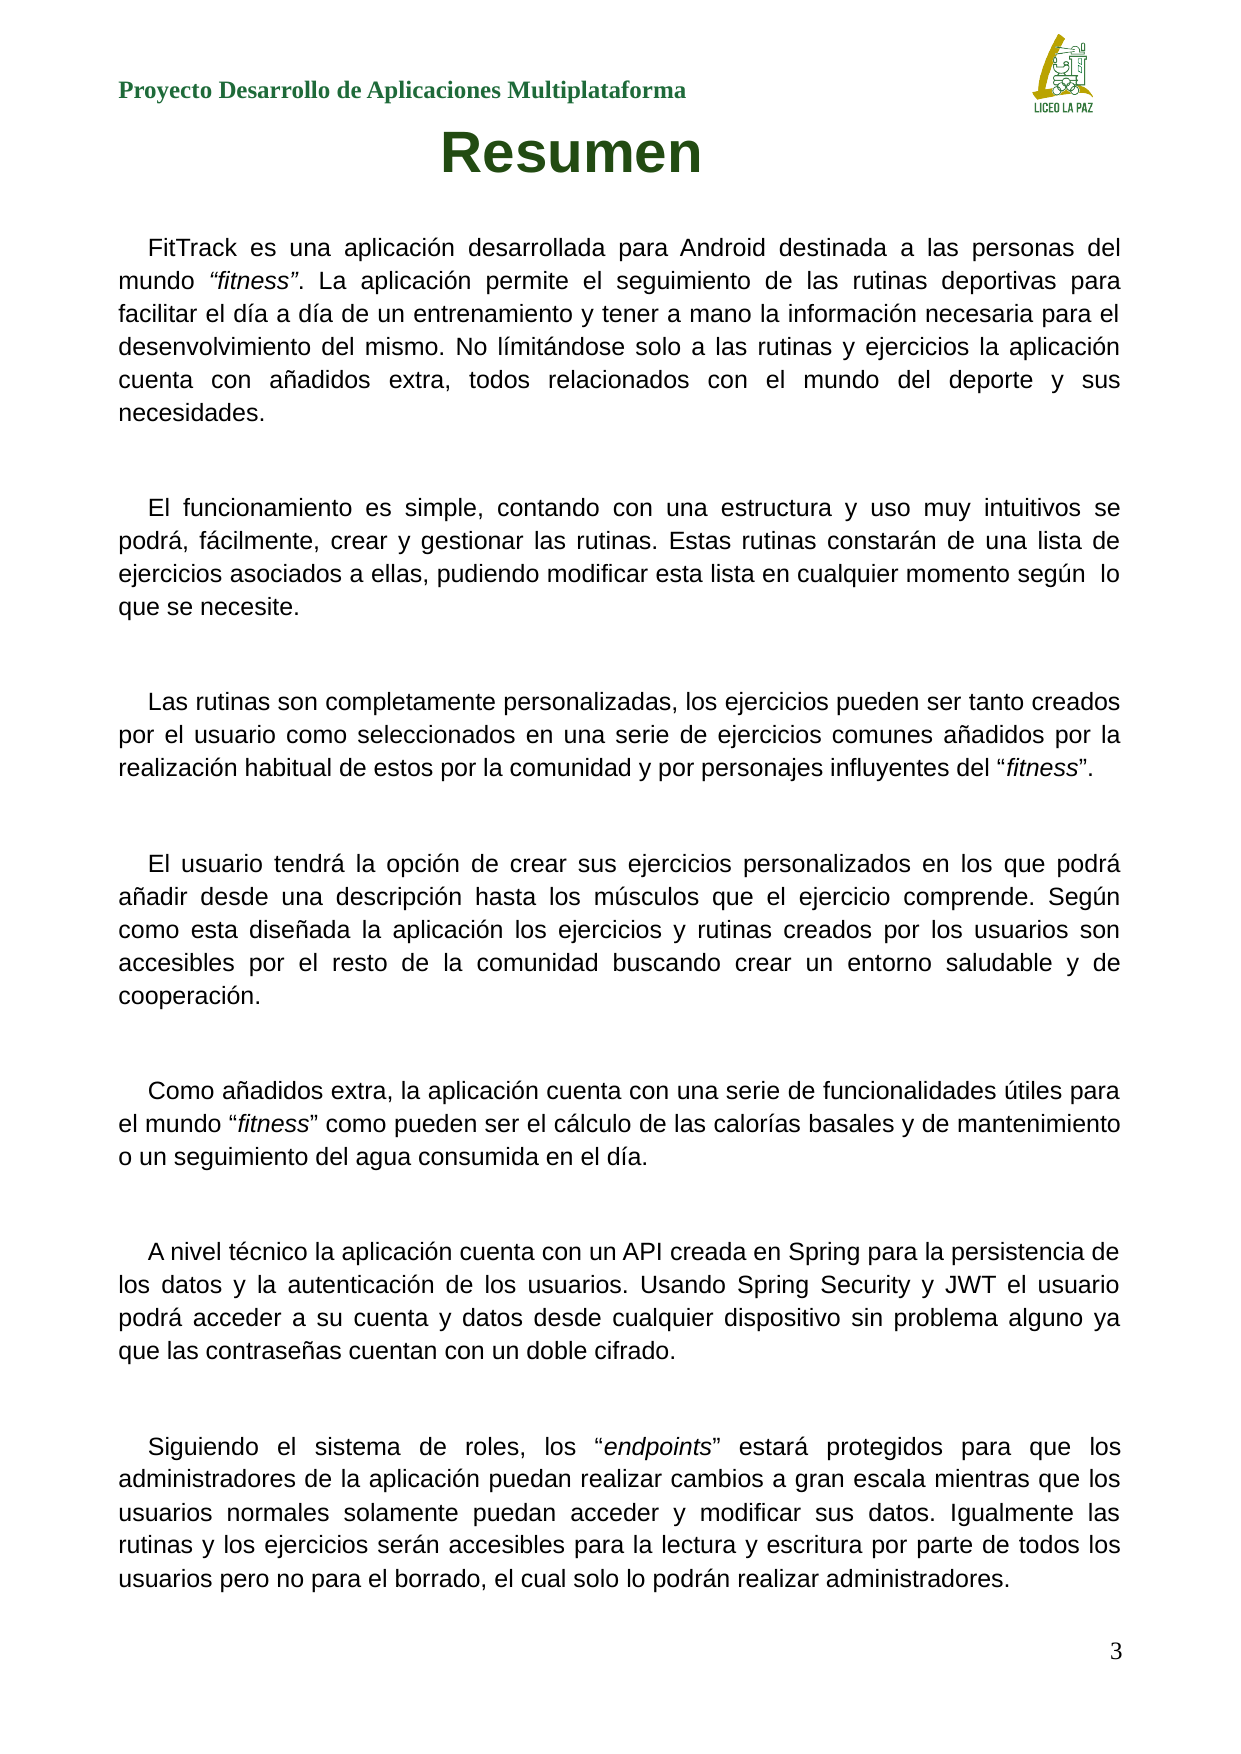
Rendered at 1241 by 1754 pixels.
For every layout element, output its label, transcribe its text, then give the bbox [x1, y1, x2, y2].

text El usuario tendrá la opción de crear sus ejercicios personalizados en los que podrá añadir desde una descripción hasta los músculos que el ejercicio comprende. Según como esta diseñada la aplicación los ejercicios y rutinas creados por los usuarios son accesibles por el resto de la comunidad buscando crear un entorno saludable y de cooperación. [118, 849, 1122, 1009]
text Siguiendo el sistema de roles, los “endpoints” estará protegidos para que los administradores de la aplicación puedan realizar cambios a gran escala mientras que los usuarios normales solamente puedan acceder y modificar sus datos. Igualmente las rutinas y los ejercicios serán accesibles para la lectura y escritura por parte de todos los usuarios pero no para el borrado, el cual solo lo podrán realizar administradores. [118, 1431, 1122, 1592]
text El funcionamiento es simple, contando con una estructura y uso muy intuitivos se podrá, fácilmente, crear y gestionar las rutinas. Estas rutinas constarán de una lista de ejercicios asociados a ellas, pudiendo modificar esta lista en cualquier momento según lo que se necesite. [118, 493, 1122, 621]
text Las rutinas son completamente personalizadas, los ejercicios pueden ser tanto creados por el usuario como seleccionados en una serie de ejercicios comunes añadidos por la realización habitual de estos por la comunidad y por personajes influyentes del “fitness”. [118, 687, 1122, 782]
text A nivel técnico la aplicación cuenta con un API creada en Spring para la persistencia de los datos y la autenticación de los usuarios. Usando Spring Security y JWT el usuario podrá acceder a su cuenta y datos desde cualquier dispositivo sin problema alguno ya que las contraseñas cuentan con un doble cifrado. [118, 1237, 1122, 1365]
text FitTrack es una aplicación desarrollada para Android destinada a las personas del mundo “fitness”. La aplicación permite el seguimiento de las rutinas deportivas para facilitar el día a día de un entrenamiento y tener a mano la información necesaria para el desenvolvimiento del mismo. No límitándose solo a las rutinas y ejercicios la aplicación cuenta con añadidos extra, todos relacionados con el mundo del deporte y sus necesidades. [118, 233, 1122, 427]
picture [1025, 26, 1100, 121]
text Como añadidos extra, la aplicación cuenta con una serie de funcionalidades útiles para el mundo “fitness” como pueden ser el cálculo de las calorías basales y de mantenimiento o un seguimiento del agua consumida en el día. [118, 1076, 1122, 1171]
subtitle Resumen [118, 118, 1122, 185]
